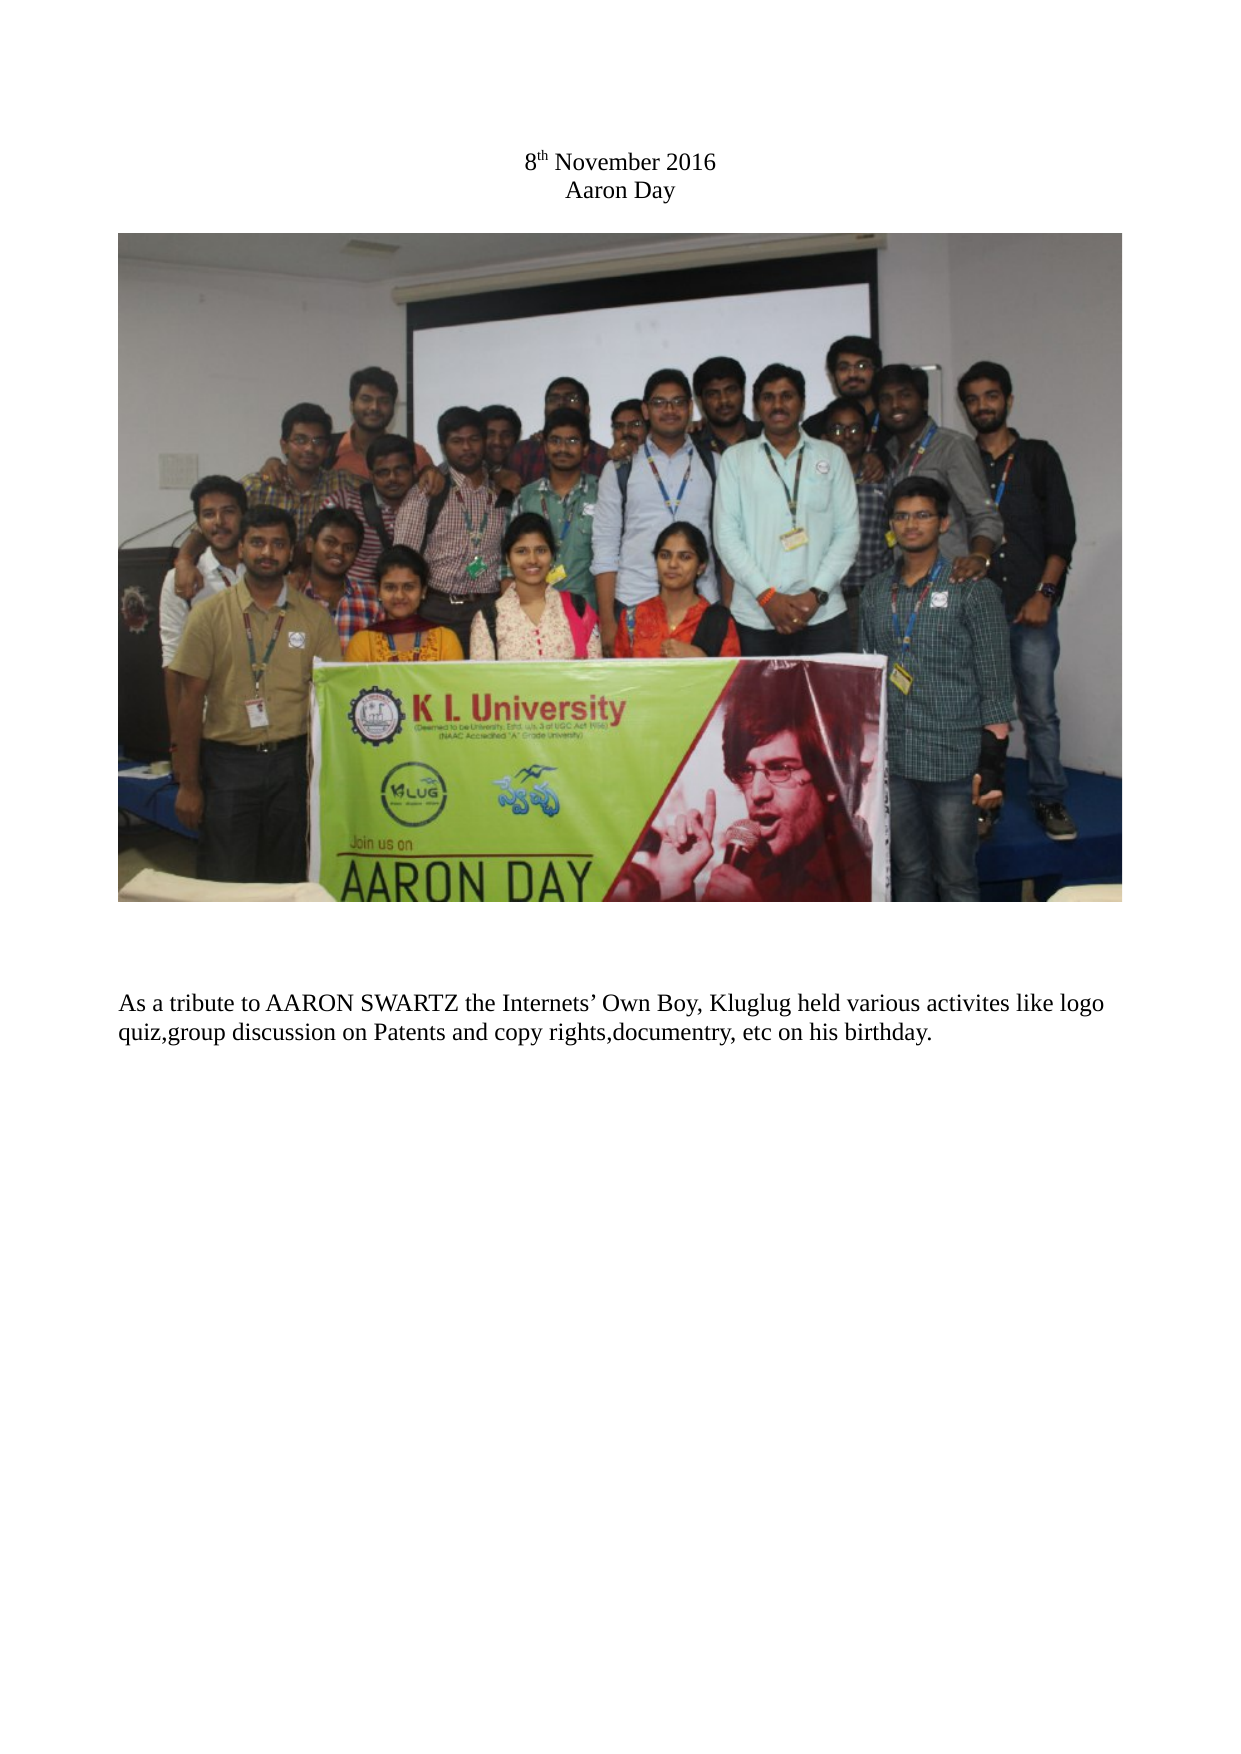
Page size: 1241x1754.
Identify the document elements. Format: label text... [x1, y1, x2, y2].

text As a tribute to AARON SWARTZ the Internets’ Own Boy, Kluglug held various activites like logo quiz,group discussion on Patents and copy rights,documentry, etc on his birthday. [118, 988, 1122, 1046]
text 8th November 2016 [118, 147, 1122, 176]
text Aaron Day [118, 176, 1122, 204]
picture [118, 233, 1123, 902]
